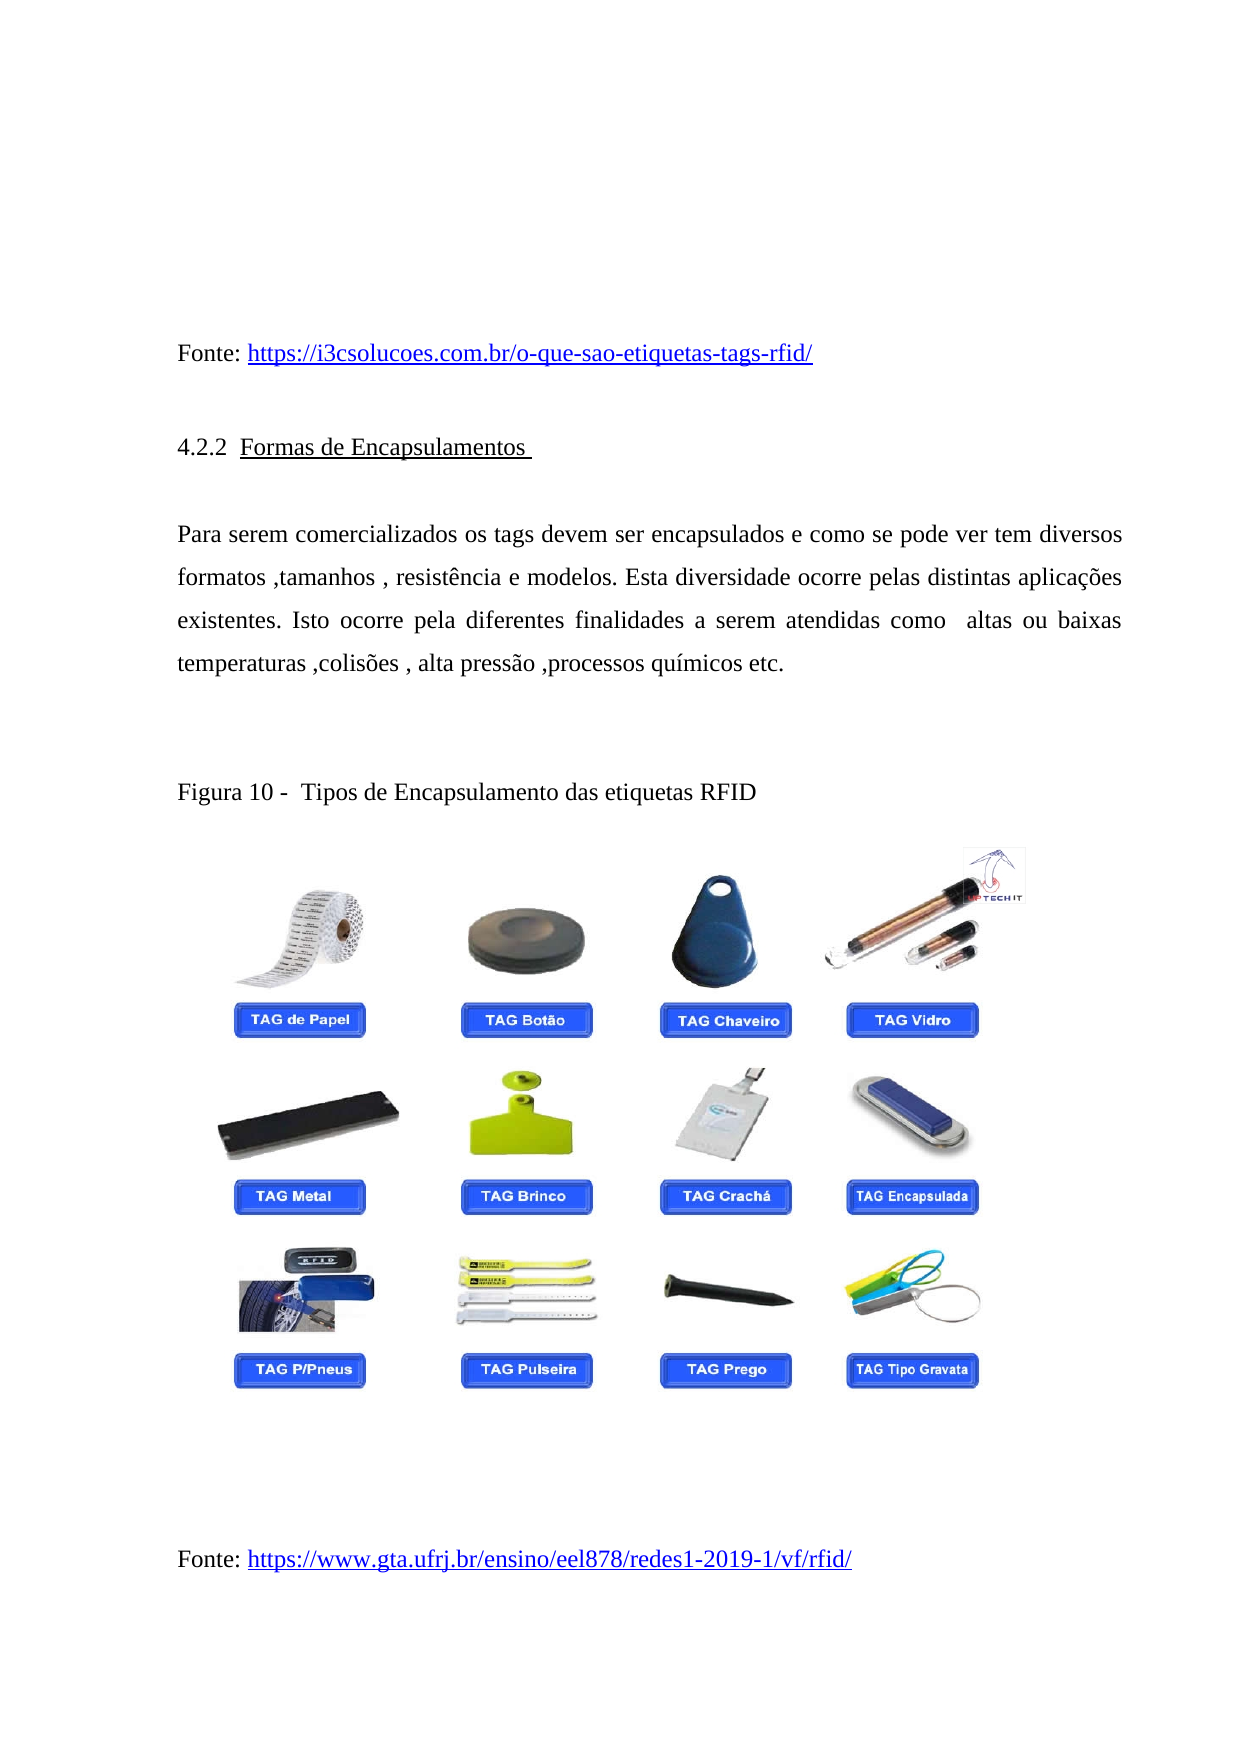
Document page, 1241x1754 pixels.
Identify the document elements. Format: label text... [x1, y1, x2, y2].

text Fonte: https://i3csolucoes.com.br/o-que-sao-etiquetas-tags-rfid/ [177, 338, 1123, 367]
picture [169, 843, 1030, 1422]
text 4.2.2 Formas de Encapsulamentos [177, 432, 1123, 461]
text Fonte: https://www.gta.ufrj.br/ensino/eel878/redes1-2019-1/vf/rfid/ [177, 1544, 1123, 1573]
text Figura 10 - Tipos de Encapsulamento das etiquetas RFID [177, 777, 1123, 806]
text Para serem comercializados os tags devem ser encapsulados e como se pode ver tem diversos formatos ,tamanhos , resistência e modelos. Esta diversidade ocorre pelas distintas aplicações existentes. Isto ocorre pela diferentes finalidades a serem atendidas como altas ou baixas temperaturas ,colisões , alta pressão ,processos químicos etc. [177, 519, 1123, 677]
